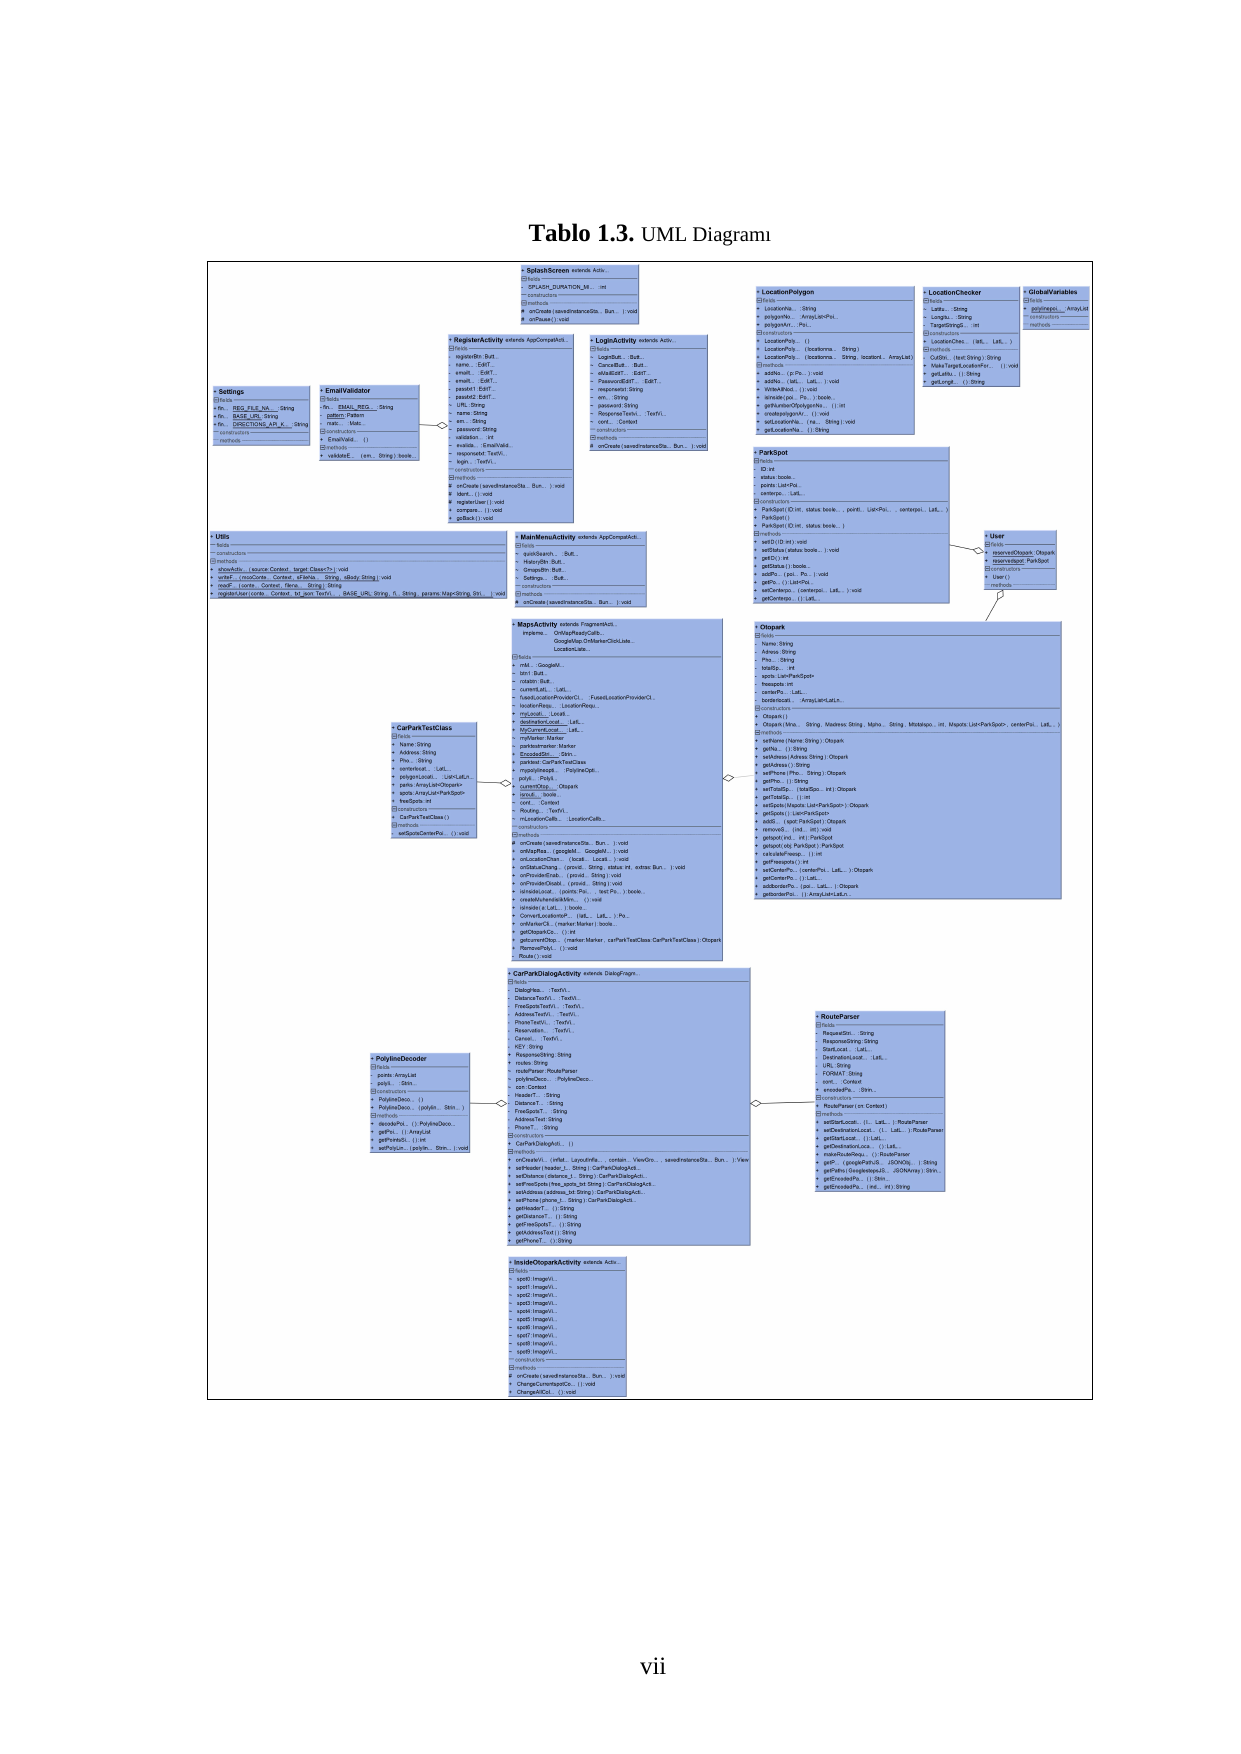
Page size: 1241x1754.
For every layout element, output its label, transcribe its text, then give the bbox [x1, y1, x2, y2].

subtitle Tablo 1.3. UML Diagramı [207, 218, 1092, 247]
picture [209, 264, 1090, 1397]
